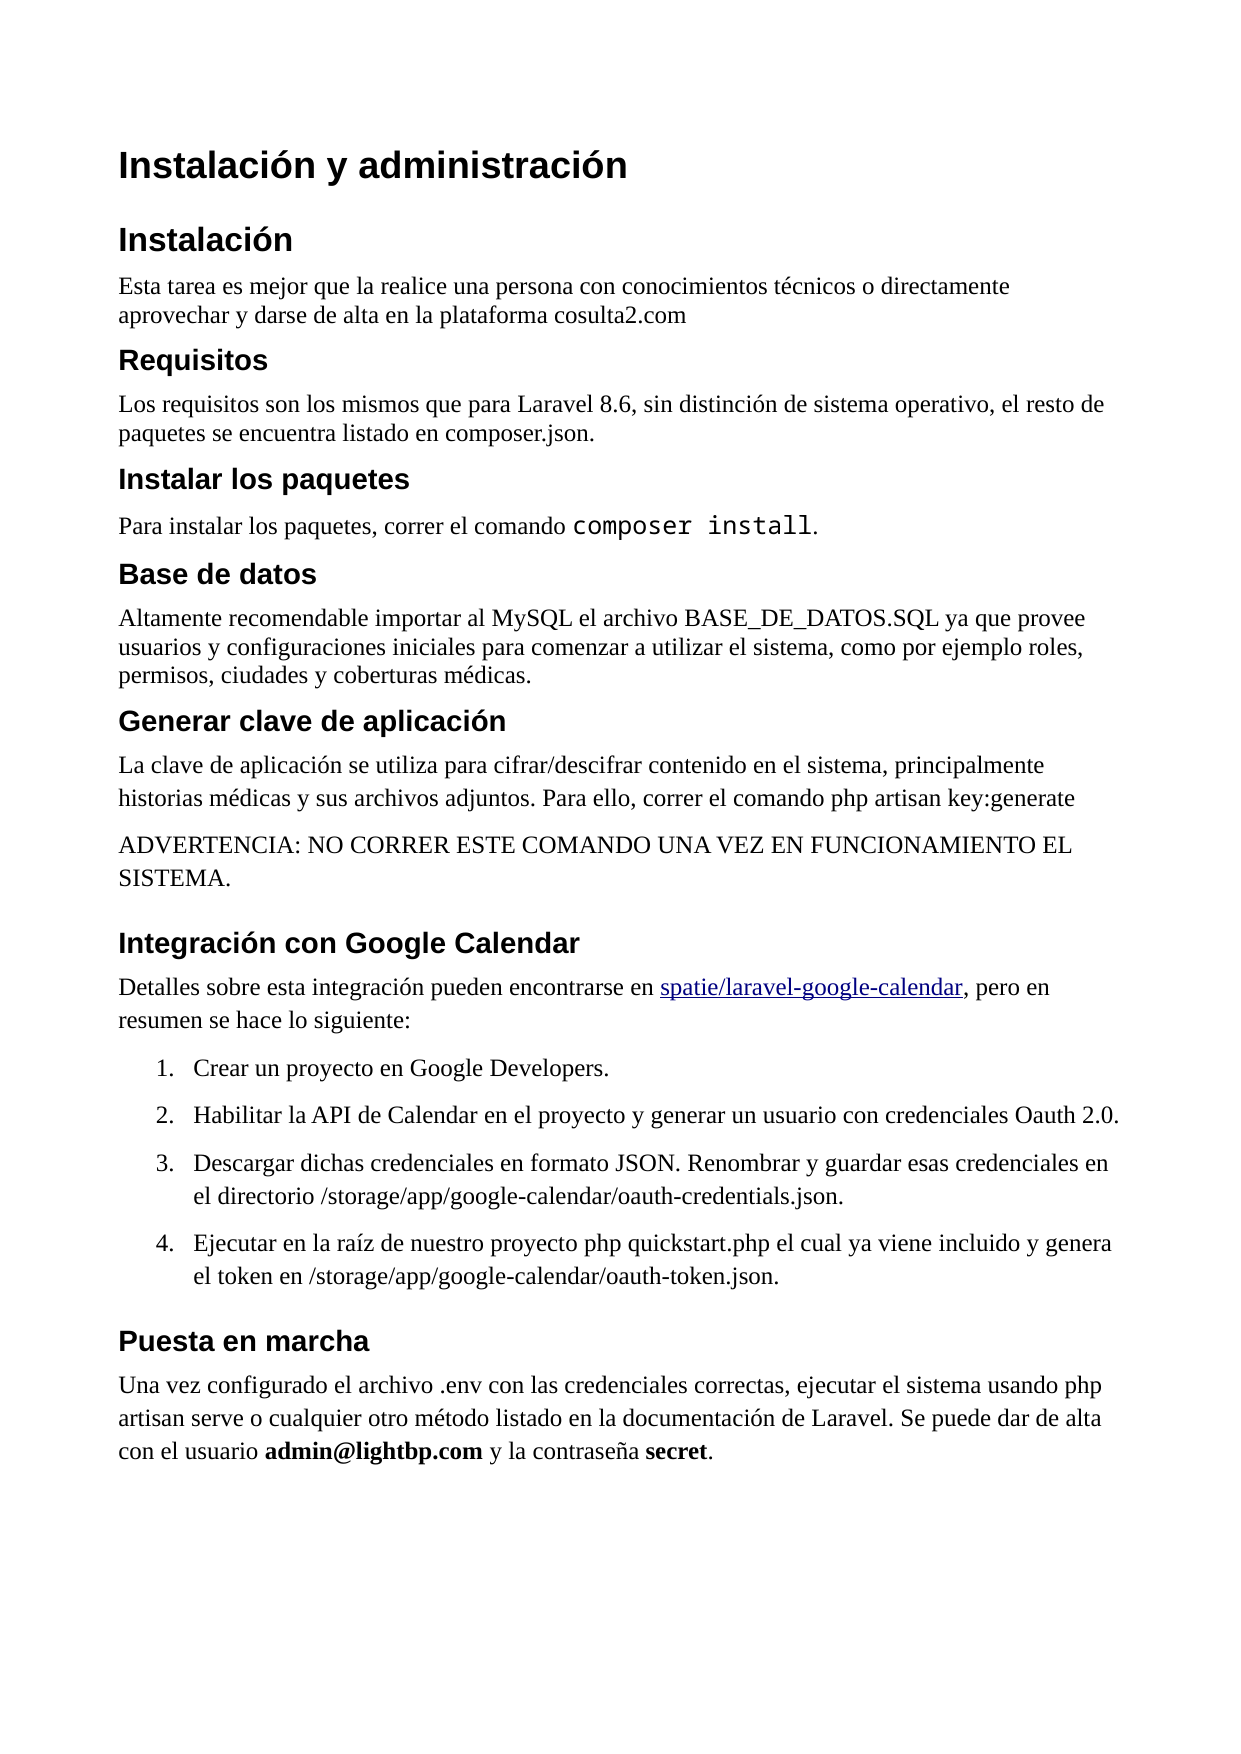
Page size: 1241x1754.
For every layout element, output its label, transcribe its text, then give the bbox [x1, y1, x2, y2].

list Descargar dichas credenciales en formato JSON. Renombrar y guardar esas credenciales en el directorio /storage/app/google-calendar/oauth-credentials.json. [156, 1148, 1122, 1209]
text La clave de aplicación se utiliza para cifrar/descifrar contenido en el sistema, principalmente historias médicas y sus archivos adjuntos. Para ello, correr el comando php artisan key:generate [118, 750, 1122, 812]
subtitle Instalar los paquetes [118, 462, 1122, 495]
subtitle Instalación [118, 220, 1122, 259]
text Esta tarea es mejor que la realice una persona con conocimientos técnicos o directamente aprovechar y darse de alta en la plataforma cosulta2.com [118, 271, 1122, 329]
text Altamente recomendable importar al MySQL el archivo BASE_DE_DATOS.SQL ya que provee usuarios y configuraciones iniciales para comenzar a utilizar el sistema, como por ejemplo roles, permisos, ciudades y coberturas médicas. [118, 603, 1122, 689]
subtitle Requisitos [118, 343, 1122, 377]
text Los requisitos son los mismos que para Laravel 8.6, sin distinción de sistema operativo, el resto de paquetes se encuentra listado en composer.json. [118, 389, 1122, 447]
subtitle Integración con Google Calendar [118, 926, 1122, 959]
subtitle Instalación y administración [118, 143, 1122, 187]
text ADVERTENCIA: NO CORRER ESTE COMANDO UNA VEZ EN FUNCIONAMIENTO EL SISTEMA. [118, 831, 1122, 892]
list Ejecutar en la raíz de nuestro proyecto php quickstart.php el cual ya viene incluido y genera el token en /storage/app/google-calendar/oauth-token.json. [156, 1228, 1122, 1290]
list Crear un proyecto en Google Developers. [156, 1053, 1122, 1081]
text Detalles sobre esta integración pueden encontrarse en spatie/laravel-google-calendar, pero en resumen se hace lo siguiente: [118, 972, 1122, 1034]
list Habilitar la API de Calendar en el proyecto y generar un usuario con credenciales Oauth 2.0. [156, 1100, 1122, 1129]
text Para instalar los paquetes, correr el comando composer install. [118, 508, 1122, 542]
subtitle Generar clave de aplicación [118, 704, 1122, 737]
subtitle Base de datos [118, 557, 1122, 590]
text Una vez configurado el archivo .env con las credenciales correctas, ejecutar el sistema usando php artisan serve o cualquier otro método listado en la documentación de Laravel. Se puede dar de alta con el usuario admin@lightbp.com y la contraseña secret. [118, 1370, 1122, 1465]
subtitle Puesta en marcha [118, 1324, 1122, 1357]
